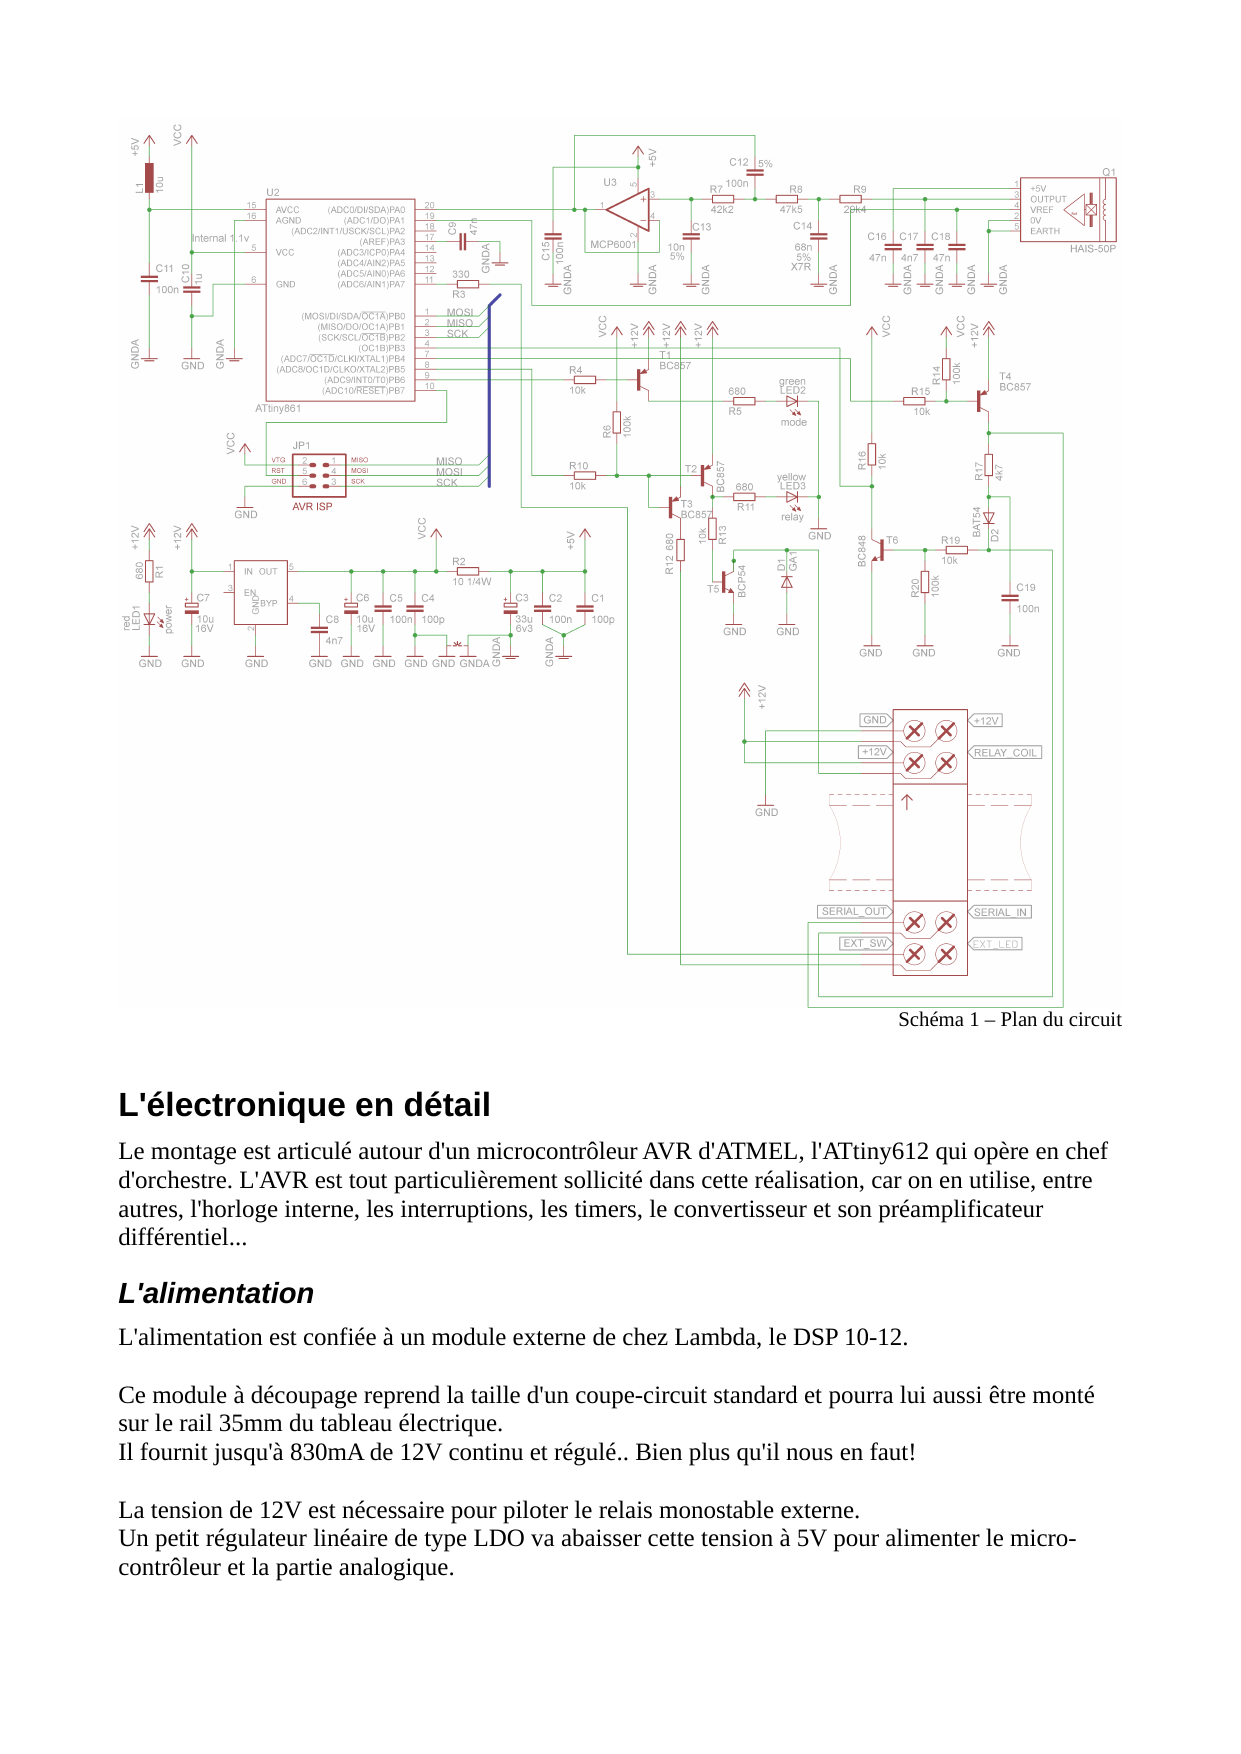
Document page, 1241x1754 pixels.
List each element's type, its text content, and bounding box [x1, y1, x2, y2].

text La tension de 12V est nécessaire pour piloter le relais monostable externe. [118, 1495, 1122, 1523]
picture [118, 118, 1122, 1008]
subtitle L'alimentation [118, 1276, 1122, 1310]
text Un petit régulateur linéaire de type LDO va abaisser cette tension à 5V pour alimenter le micro-contrôleur et la partie analogique. [118, 1523, 1122, 1581]
subtitle L'électronique en détail [118, 1085, 1122, 1124]
text L'alimentation est confiée à un module externe de chez Lambda, le DSP 10-12. [118, 1322, 1122, 1351]
text Le montage est articulé autour d'un microcontrôleur AVR d'ATMEL, l'ATtiny612 qui opère en chef d'orchestre. L'AVR est tout particulièrement sollicité dans cette réalisation, car on en utilise, entre autres, l'horloge interne, les interruptions, les timers, le convertisseur et son préamplificateur différentiel... [118, 1136, 1122, 1251]
text Schéma 1 – Plan du circuit [118, 1008, 1122, 1031]
text Il fournit jusqu'à 830mA de 12V continu et régulé.. Bien plus qu'il nous en faut! [118, 1437, 1122, 1466]
text Ce module à découpage reprend la taille d'un coupe-circuit standard et pourra lui aussi être monté sur le rail 35mm du tableau électrique. [118, 1380, 1122, 1437]
